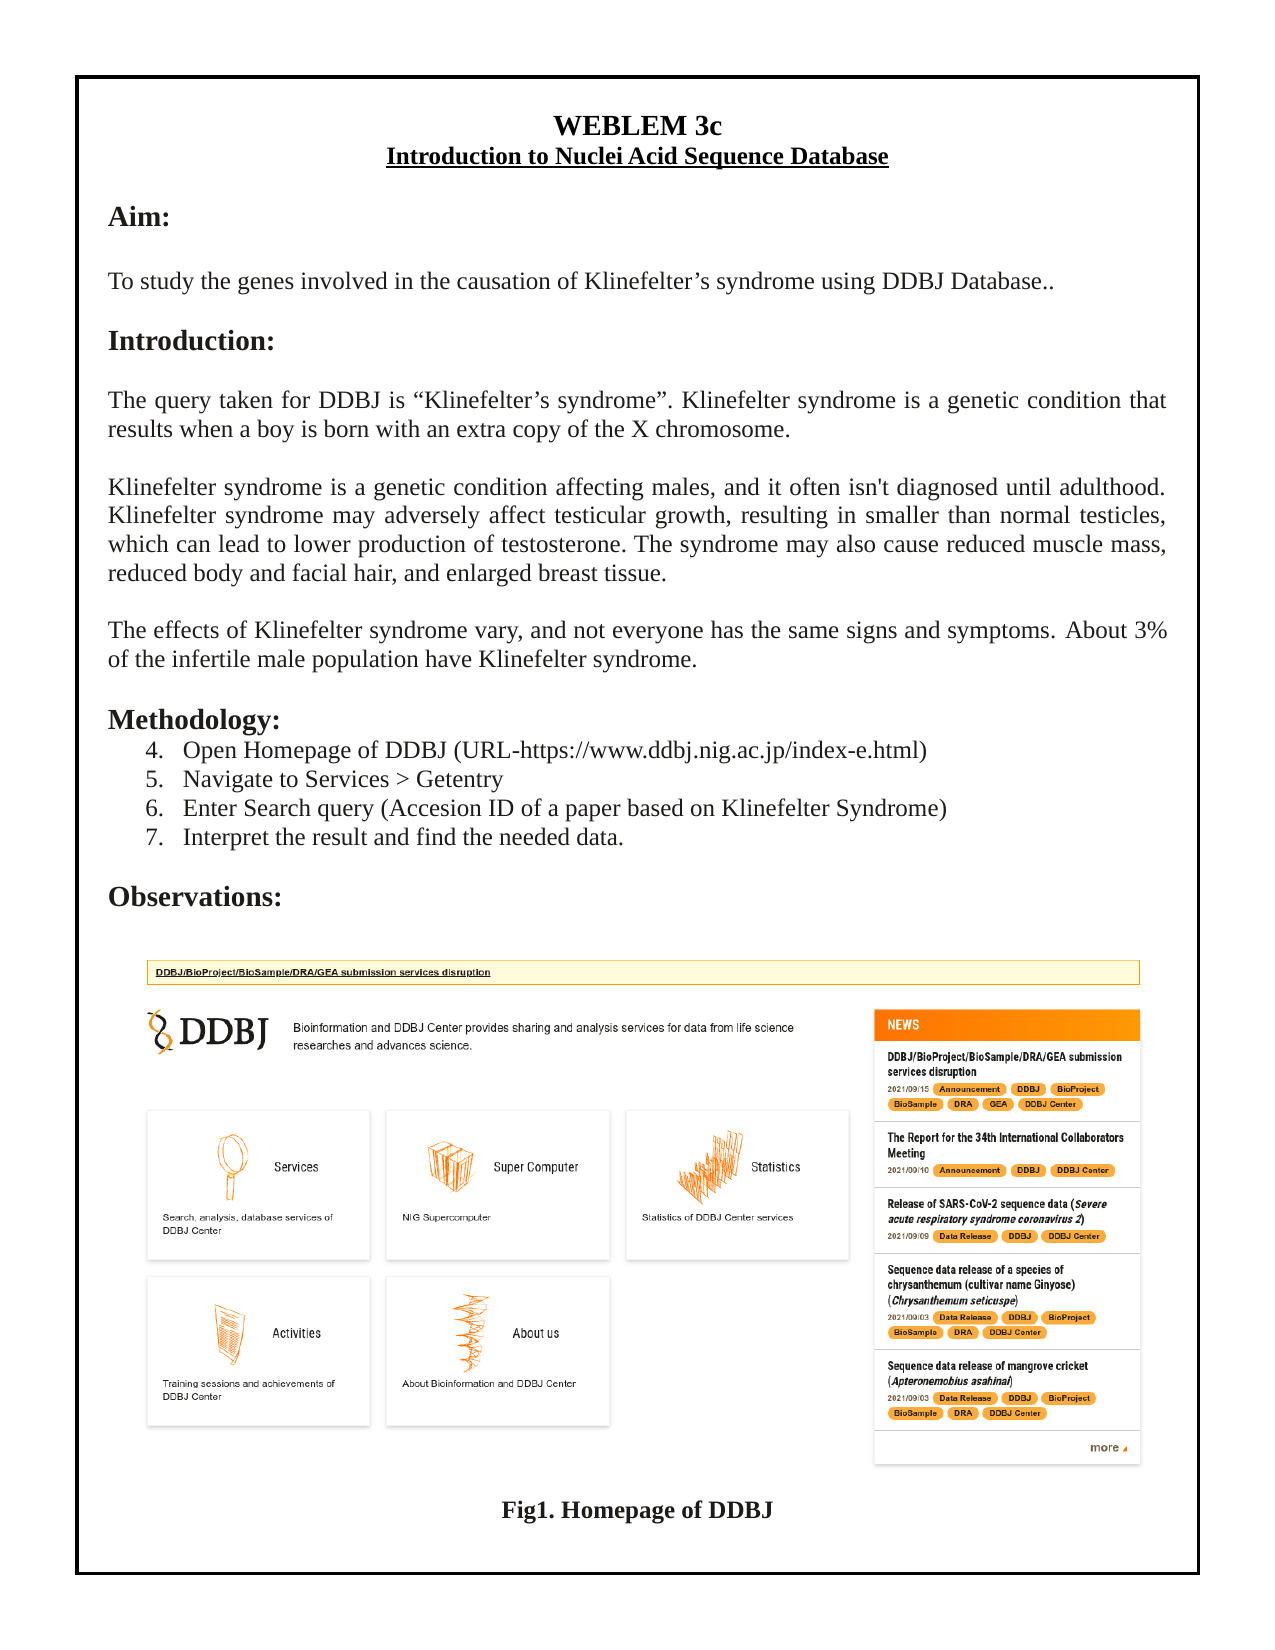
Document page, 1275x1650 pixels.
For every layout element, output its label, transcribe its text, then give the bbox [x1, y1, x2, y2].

text To study the genes involved in the causation of Klinefelter’s syndrome using DDBJ Database.. [108, 266, 1167, 294]
picture [107, 946, 1168, 1496]
list Interpret the result and find the needed data. [145, 822, 1167, 850]
text Aim: [108, 199, 1167, 232]
text Klinefelter syndrome is a genetic condition affecting males, and it often isn't diagnosed until adulthood. Klinefelter syndrome may adversely affect testicular growth, resulting in smaller than normal testicles, which can lead to lower production of testosterone. The syndrome may also cause reduced muscle mass, reduced body and facial hair, and enlarged breast tissue. [108, 472, 1167, 587]
list Enter Search query (Accesion ID of a paper based on Klinefelter Syndrome) [145, 793, 1167, 822]
text Fig1. Homepage of DDBJ [108, 1496, 1167, 1524]
list Open Homepage of DDBJ (URL-https://www.ddbj.nig.ac.jp/index-e.html) [145, 735, 1167, 764]
list Navigate to Services > Getentry [145, 764, 1167, 793]
text The query taken for DDBJ is “Klinefelter’s syndrome”. Klinefelter syndrome is a genetic condition that results when a boy is born with an extra copy of the X chromosome. [108, 386, 1167, 443]
text Observations: [108, 879, 1167, 913]
text Introduction: [108, 323, 1167, 357]
text Methodology: [108, 702, 1167, 735]
text The effects of Klinefelter syndrome vary, and not everyone has the same signs and symptoms. About 3% of the infertile male population have Klinefelter syndrome. [108, 616, 1167, 673]
text Introduction to Nuclei Acid Sequence Database [108, 141, 1167, 170]
text WEBLEM 3c [108, 108, 1167, 141]
